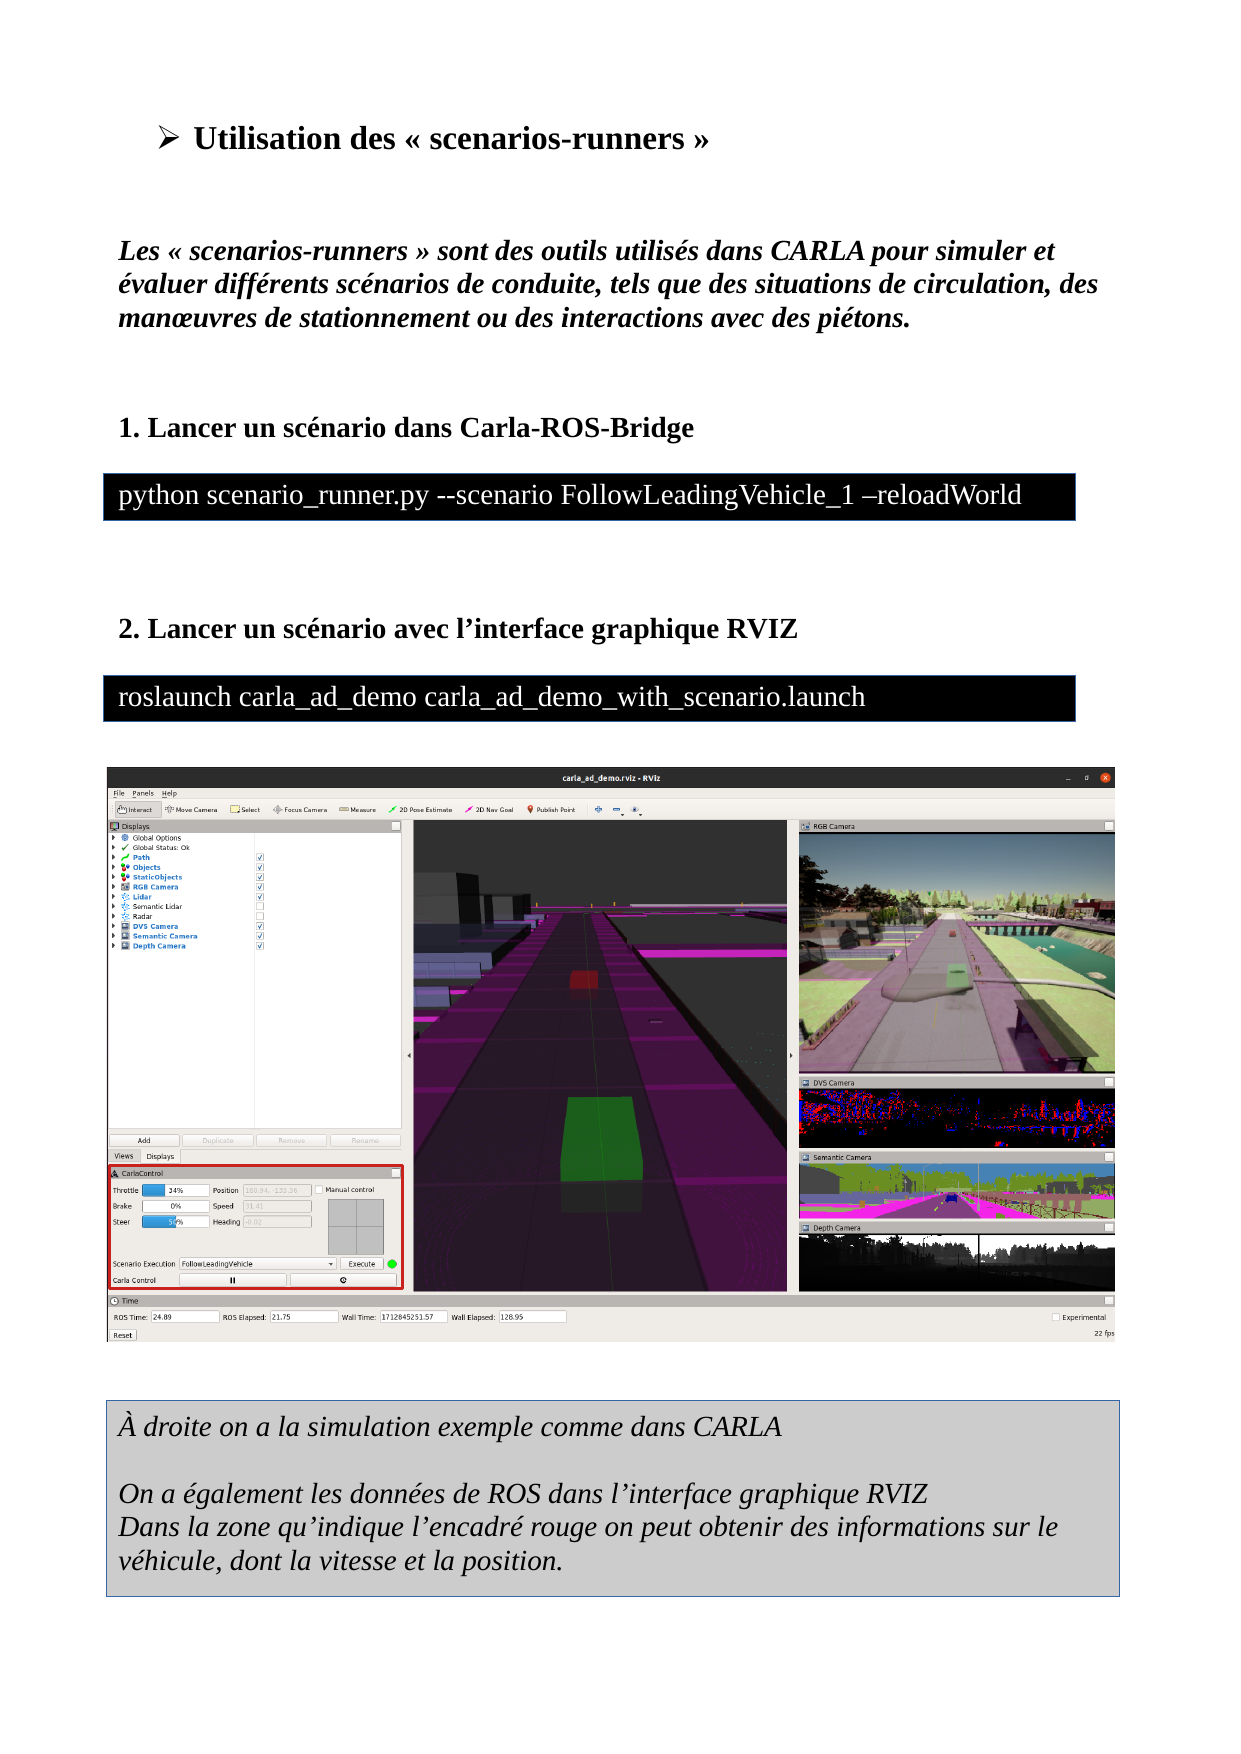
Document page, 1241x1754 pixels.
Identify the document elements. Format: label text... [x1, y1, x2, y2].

text roslaunch carla_ad_demo carla_ad_demo_with_scenario.launch [1076, 679, 1122, 712]
text Les « scenarios-runners » sont des outils utilisés dans CARLA pour simuler et évaluer différents scénarios de conduite, tels que des situations de circulation, des manœuvres de stationnement ou des interactions avec des piétons. [118, 233, 1122, 334]
text python scenario_runner.py --scenario FollowLeadingVehicle_1 –reloadWorld [1076, 477, 1122, 511]
text 2. Lancer un scénario avec l’interface graphique RVIZ [118, 612, 1122, 645]
text 1. Lancer un scénario dans Carla-ROS-Bridge [118, 410, 1122, 444]
list Utilisation des « scenarios-runners » [156, 118, 1122, 156]
picture [106, 767, 1115, 1342]
